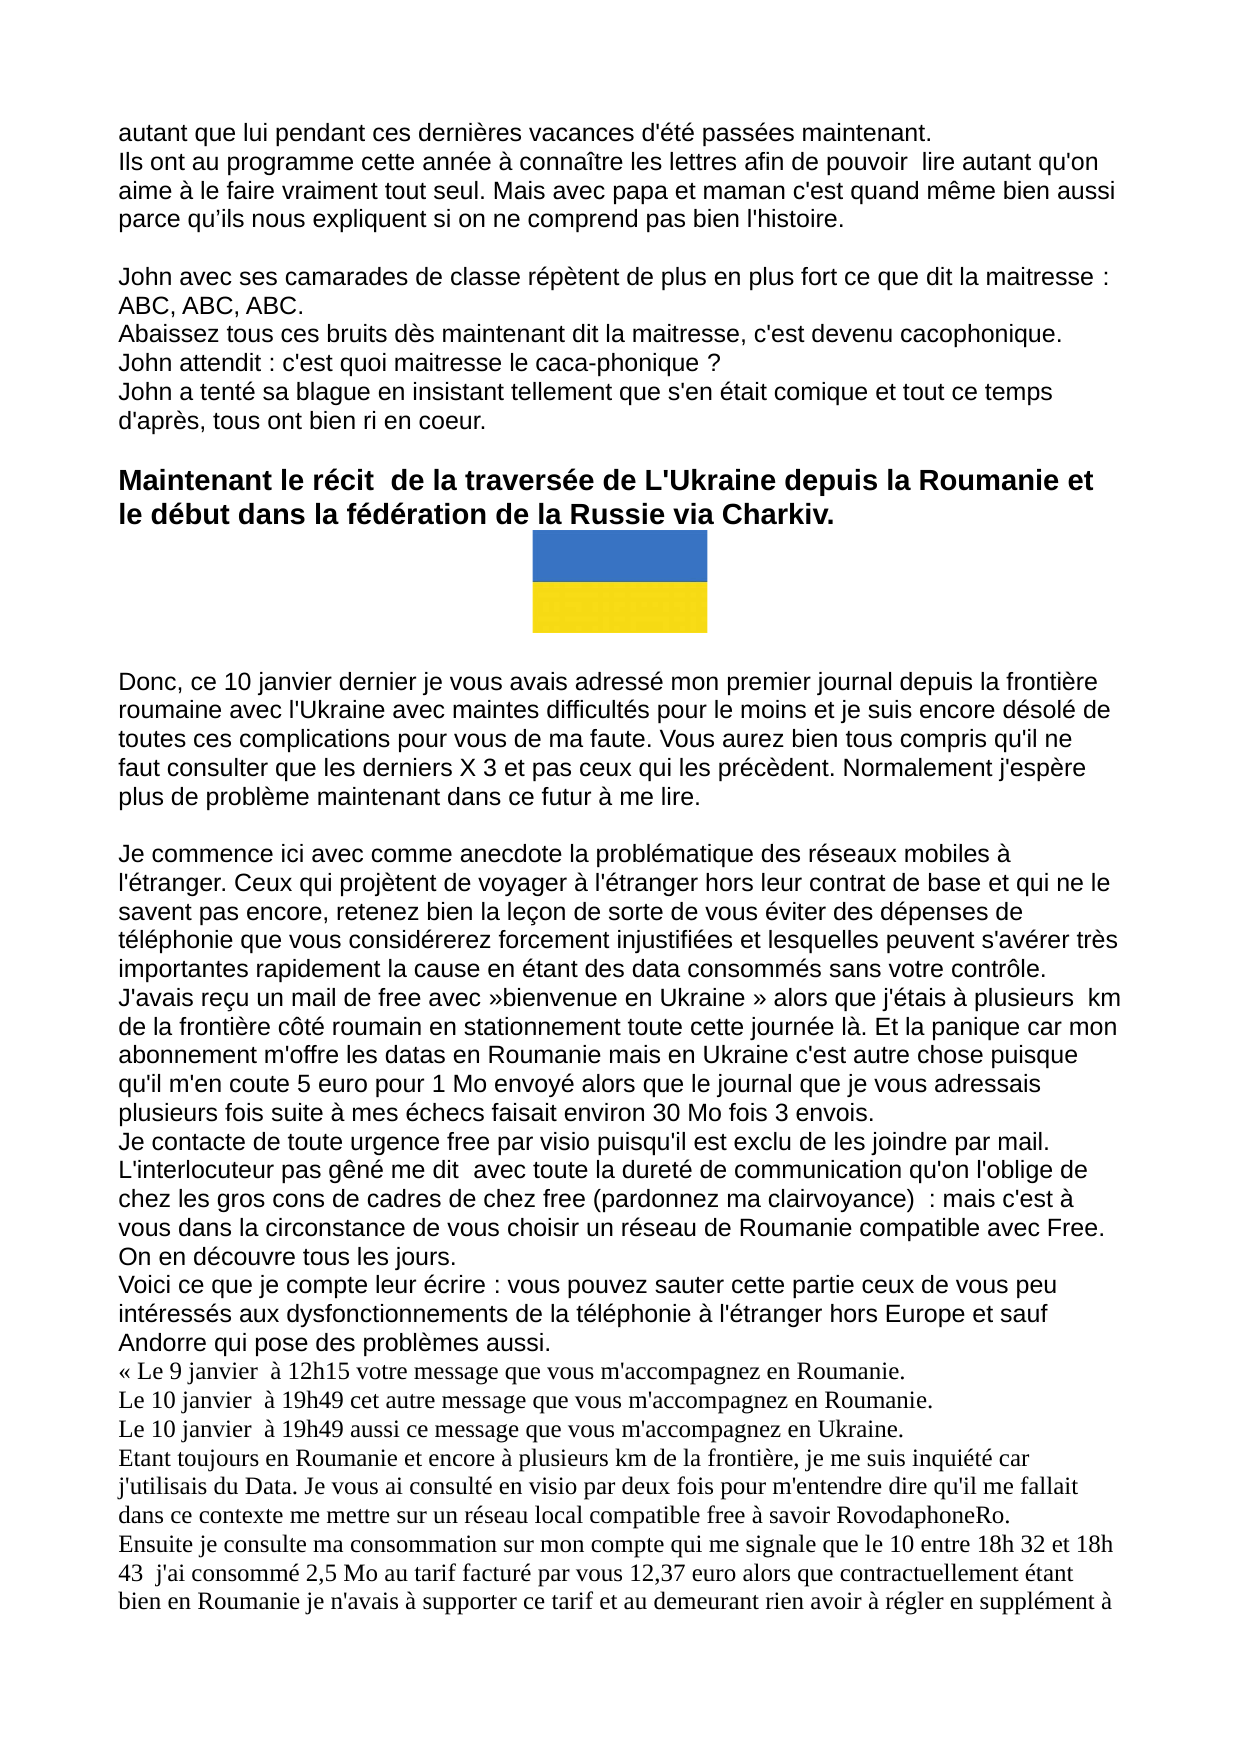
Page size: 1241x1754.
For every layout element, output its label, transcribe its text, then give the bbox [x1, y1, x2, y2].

text Je contacte de toute urgence free par visio puisqu'il est exclu de les joindre par mail. L'interlocuteur pas gêné me dit avec toute la dureté de communication qu'on l'oblige de chez les gros cons de cadres de chez free (pardonnez ma clairvoyance) : mais c'est à vous dans la circonstance de vous choisir un réseau de Roumanie compatible avec Free. On en découvre tous les jours. [118, 1126, 1122, 1270]
text Etant toujours en Roumanie et encore à plusieurs km de la frontière, je me suis inquiété car j'utilisais du Data. Je vous ai consulté en visio par deux fois pour m'entendre dire qu'il me fallait dans ce contexte me mettre sur un réseau local compatible free à savoir RovodaphoneRo. [118, 1443, 1122, 1529]
text Abaissez tous ces bruits dès maintenant dit la maitresse, c'est devenu cacophonique. [118, 319, 1122, 348]
picture [532, 530, 708, 633]
text Donc, ce 10 janvier dernier je vous avais adressé mon premier journal depuis la frontière roumaine avec l'Ukraine avec maintes difficultés pour le moins et je suis encore désolé de toutes ces complications pour vous de ma faute. Vous aurez bien tous compris qu'il ne faut consulter que les derniers X 3 et pas ceux qui les précèdent. Normalement j'espère plus de problème maintenant dans ce futur à me lire. [118, 666, 1122, 810]
text Le 10 janvier à 19h49 aussi ce message que vous m'accompagnez en Ukraine. [118, 1414, 1122, 1443]
text Ils ont au programme cette année à connaître les lettres afin de pouvoir lire autant qu'on aime à le faire vraiment tout seul. Mais avec papa et maman c'est quand même bien aussi parce qu’ils nous expliquent si on ne comprend pas bien l'histoire. [118, 147, 1122, 233]
text Voici ce que je compte leur écrire : vous pouvez sauter cette partie ceux de vous peu intéressés aux dysfonctionnements de la téléphonie à l'étranger hors Europe et sauf Andorre qui pose des problèmes aussi. [118, 1270, 1122, 1356]
text Maintenant le récit de la traversée de L'Ukraine depuis la Roumanie et le début dans la fédération de la Russie via Charkiv. [118, 463, 1122, 530]
text John attendit : c'est quoi maitresse le caca-phonique ? [118, 348, 1122, 377]
text John avec ses camarades de classe répètent de plus en plus fort ce que dit la maitresse : ABC, ABC, ABC. [118, 233, 1122, 319]
text Je commence ici avec comme anecdote la problématique des réseaux mobiles à l'étranger. Ceux qui projètent de voyager à l'étranger hors leur contrat de base et qui ne le savent pas encore, retenez bien la leçon de sorte de vous éviter des dépenses de téléphonie que vous considérerez forcement injustifiées et lesquelles peuvent s'avérer très importantes rapidement la cause en étant des data consommés sans votre contrôle. J'avais reçu un mail de free avec »bienvenue en Ukraine » alors que j'étais à plusieurs km de la frontière côté roumain en stationnement toute cette journée là. Et la panique car mon abonnement m'offre les datas en Roumanie mais en Ukraine c'est autre chose puisque qu'il m'en coute 5 euro pour 1 Mo envoyé alors que le journal que je vous adressais plusieurs fois suite à mes échecs faisait environ 30 Mo fois 3 envois. [118, 839, 1122, 1126]
text John a tenté sa blague en insistant tellement que s'en était comique et tout ce temps d'après, tous ont bien ri en coeur. [118, 377, 1122, 434]
text Le 10 janvier à 19h49 cet autre message que vous m'accompagnez en Roumanie. [118, 1385, 1122, 1414]
text Ensuite je consulte ma consommation sur mon compte qui me signale que le 10 entre 18h 32 et 18h 43 j'ai consommé 2,5 Mo au tarif facturé par vous 12,37 euro alors que contractuellement étant bien en Roumanie je n'avais à supporter ce tarif et au demeurant rien avoir à régler en supplément à [118, 1529, 1122, 1615]
text autant que lui pendant ces dernières vacances d'été passées maintenant. [118, 118, 1122, 147]
text « Le 9 janvier à 12h15 votre message que vous m'accompagnez en Roumanie. [118, 1356, 1122, 1385]
